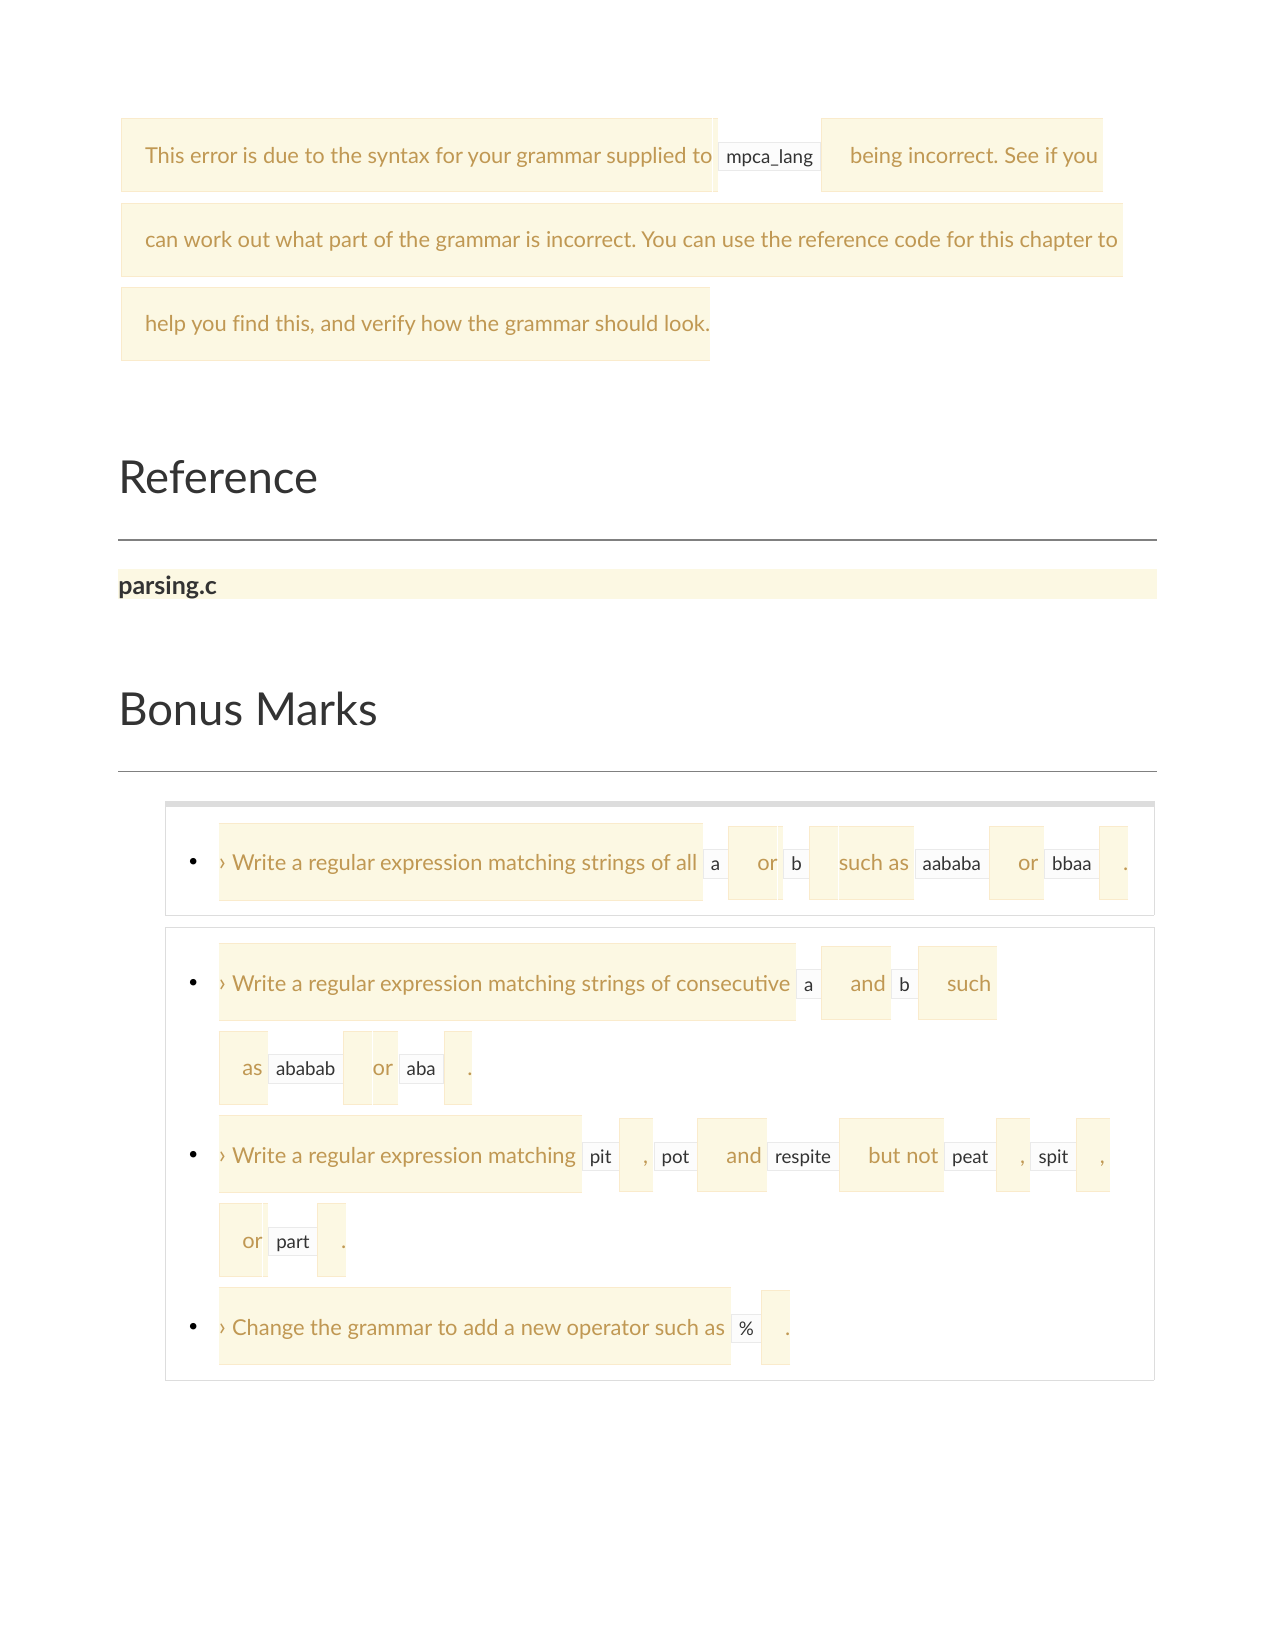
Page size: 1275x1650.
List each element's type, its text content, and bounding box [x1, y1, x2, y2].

text This error is due to the syntax for your grammar supplied to mpca_lang being incorrect. See if you can work out what part of the grammar is incorrect. You can use the reference code for this chapter to help you find this, and verify how the grammar should look. [121, 118, 1154, 360]
subtitle Bonus Marks [118, 680, 1157, 735]
subtitle Reference [118, 449, 1157, 503]
list › Write a regular expression matching strings of consecutive a and b such as ababab or aba. [166, 928, 1154, 1099]
list › Change the grammar to add a new operator such as %. [166, 1272, 1154, 1380]
subtitle parsing.c [118, 569, 1157, 599]
list › Write a regular expression matching strings of all a or b such as aababa or bbaa. [166, 807, 1154, 915]
list › Write a regular expression matching pit, pot and respite but not peat, spit, or part. [166, 1099, 1154, 1272]
